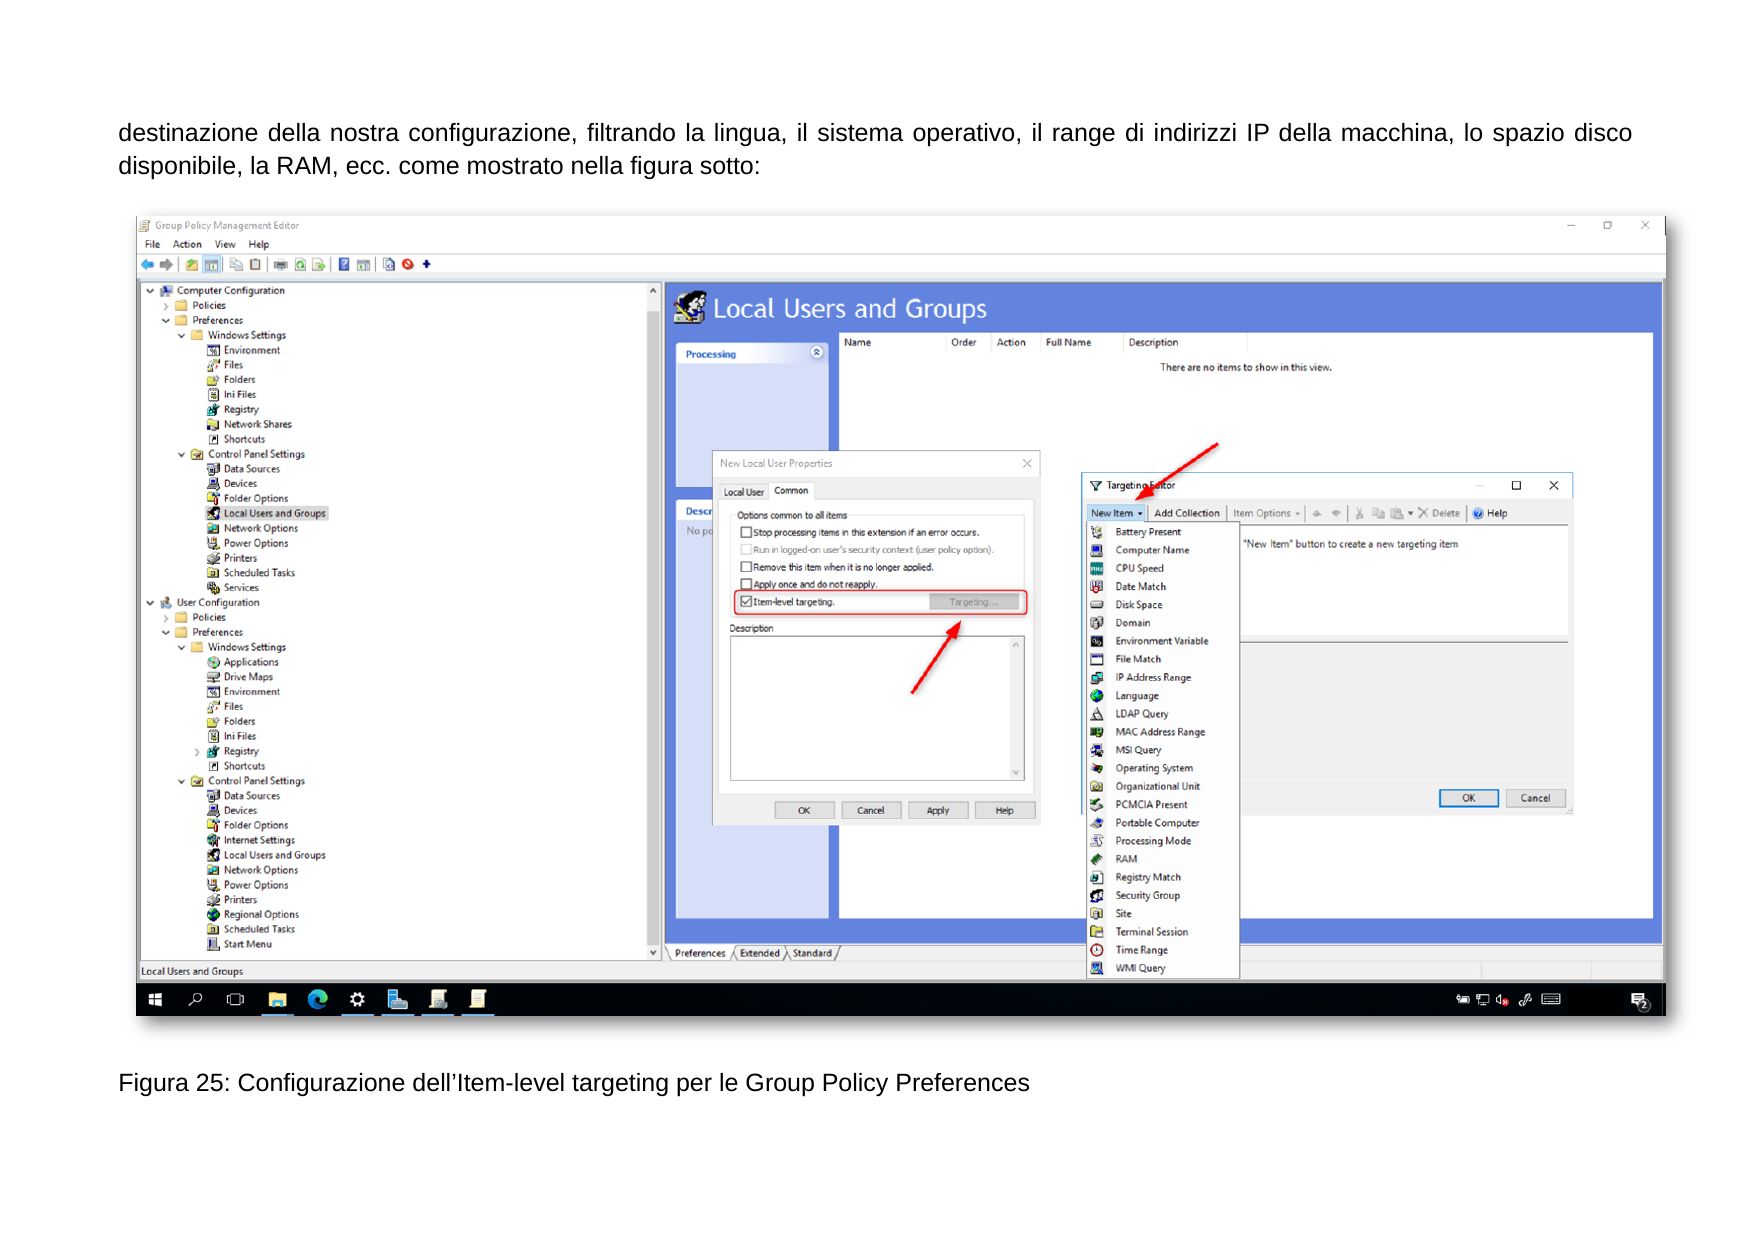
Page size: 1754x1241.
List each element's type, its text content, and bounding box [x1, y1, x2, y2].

text destinazione della nostra configurazione, filtrando la lingua, il sistema operativo, il range di indirizzi IP della macchina, lo spazio disco disponibile, la RAM, ecc. come mostrato nella figura sotto: [118, 118, 1636, 180]
picture [118, 198, 1700, 1050]
text Figura 25: Configurazione dell’Item-level targeting per le Group Policy Preferences [118, 1068, 1636, 1097]
